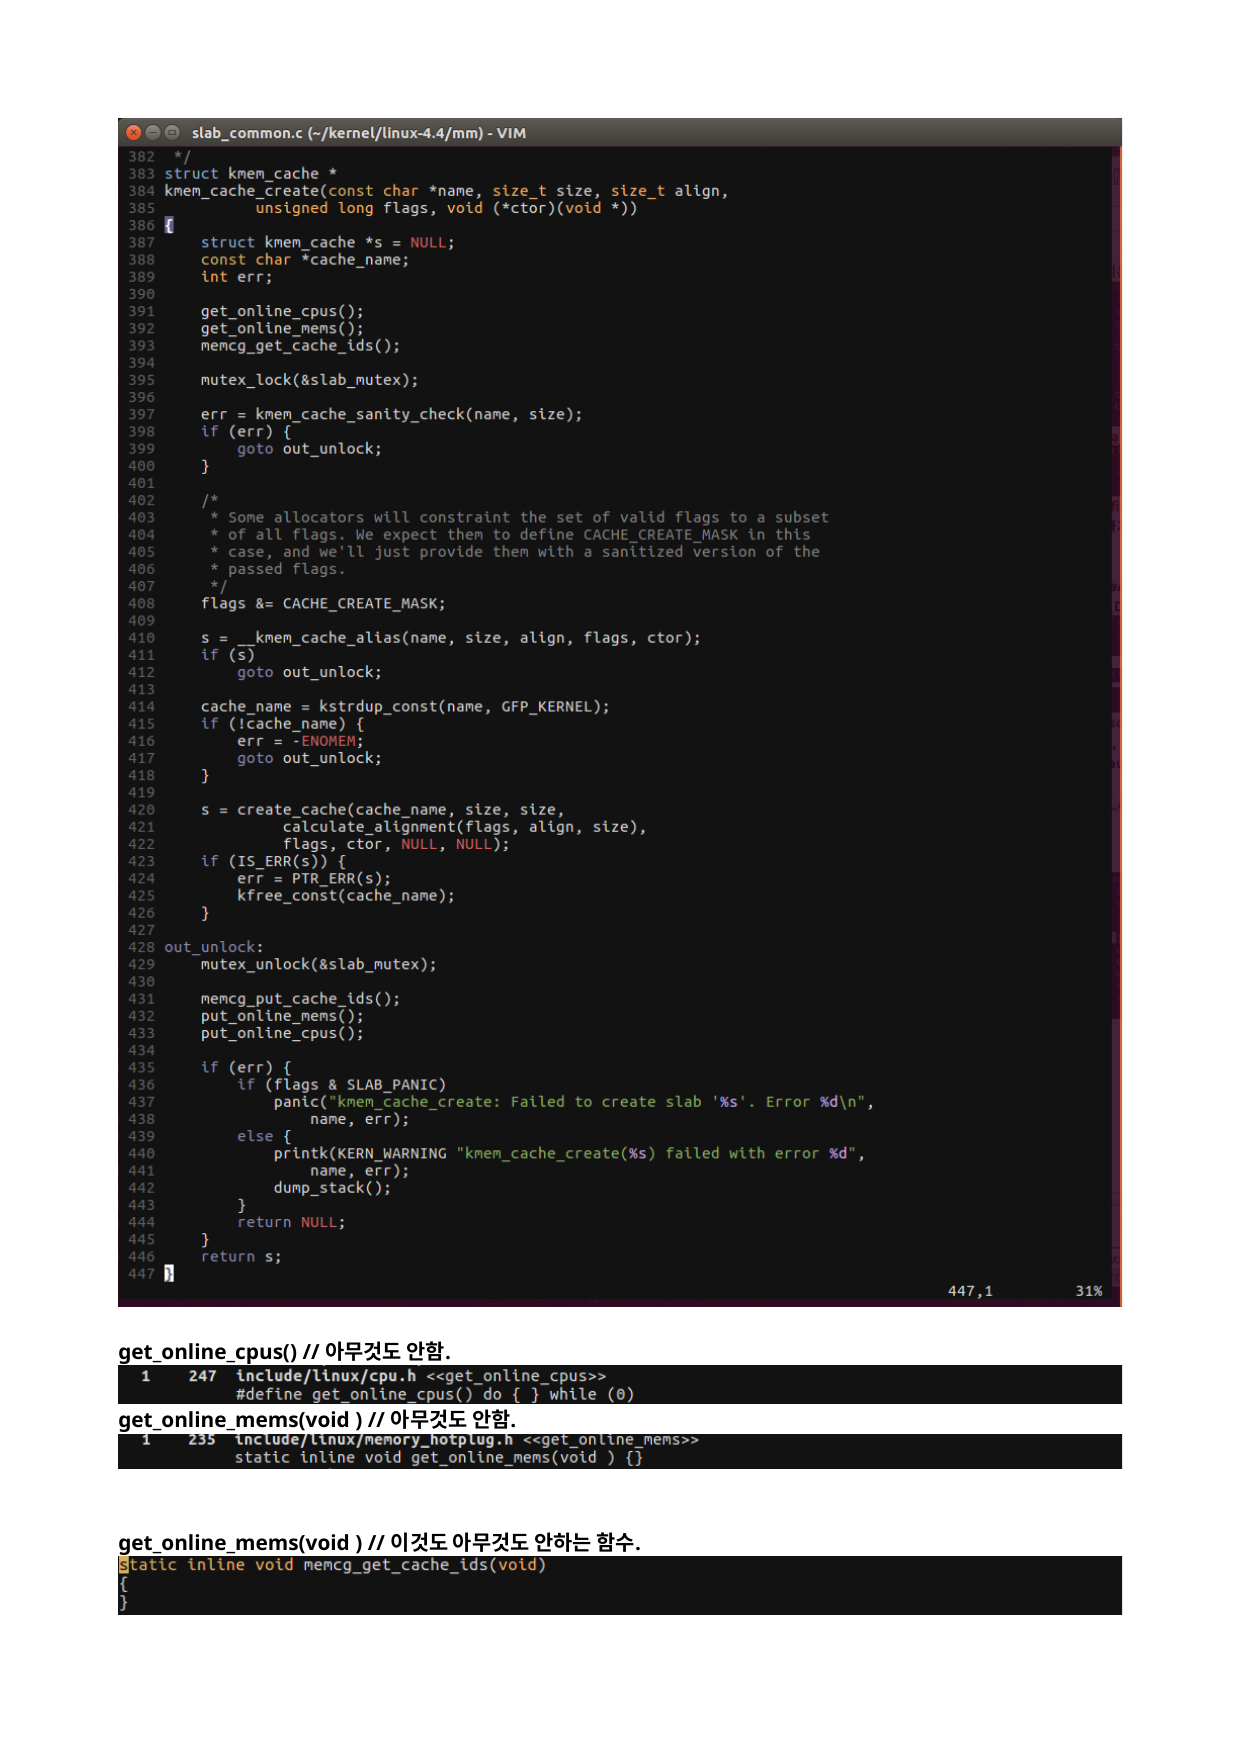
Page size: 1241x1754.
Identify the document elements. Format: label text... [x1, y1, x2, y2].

picture [118, 1556, 1123, 1615]
text get_online_mems(void ) // 아무것도 안함. [118, 1404, 1122, 1434]
picture [118, 1365, 1123, 1404]
picture [118, 1434, 1123, 1469]
picture [118, 118, 1123, 1307]
text get_online_mems(void ) // 이것도 아무것도 안하는 함수. [118, 1526, 1122, 1556]
text get_online_cpus() // 아무것도 안함. [118, 1336, 1122, 1365]
